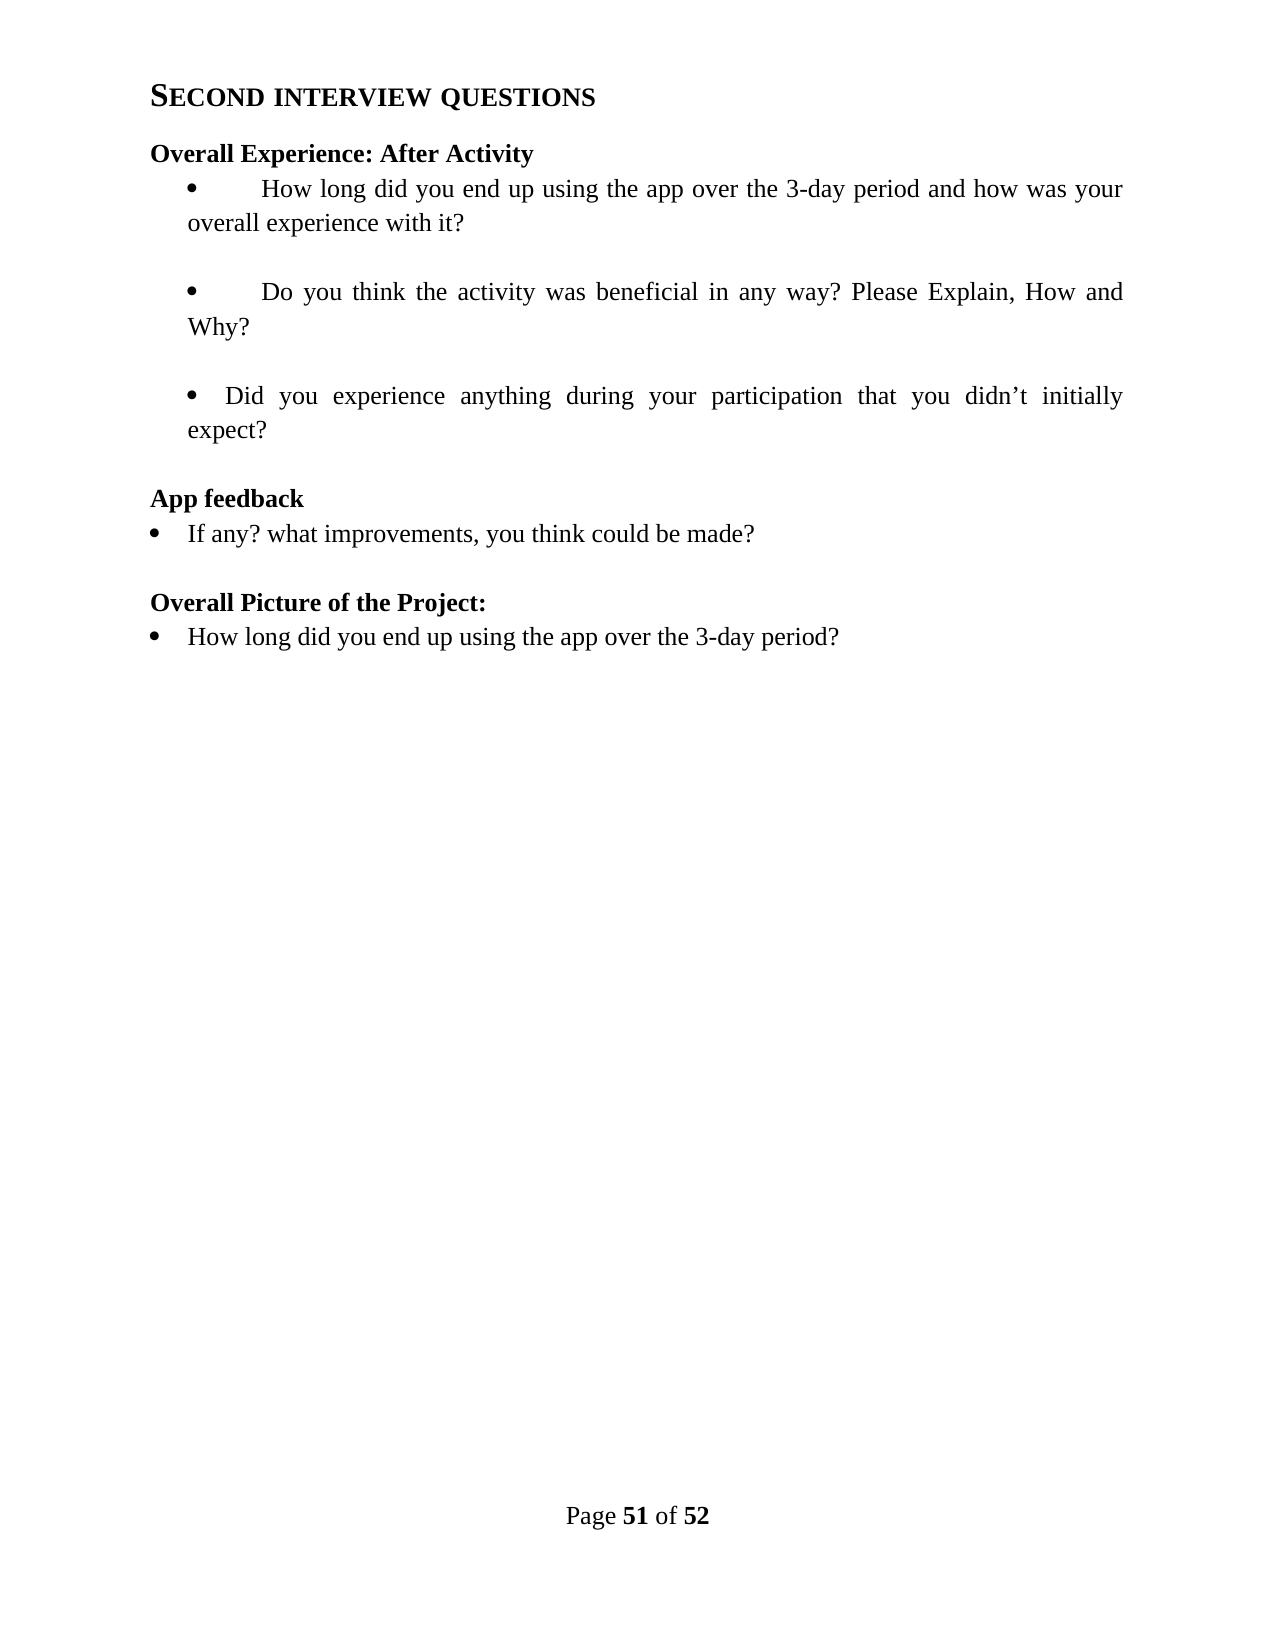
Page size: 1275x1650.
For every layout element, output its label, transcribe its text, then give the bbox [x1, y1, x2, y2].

list How long did you end up using the app over the 3-day period? [150, 621, 1125, 651]
list Do you think the activity was beneficial in any way? Please Explain, How and Why? [187, 276, 1125, 341]
list How long did you end up using the app over the 3-day period and how was your overall experience with it? [187, 173, 1125, 237]
text App feedback [150, 483, 1125, 513]
list Did you experience anything during your participation that you didn’t initially expect? [187, 380, 1125, 444]
text Overall Picture of the Project: [150, 587, 1125, 617]
text Overall Experience: After Activity [150, 138, 1125, 168]
list If any? what improvements, you think could be made? [150, 518, 1125, 548]
subtitle Second interview questions [150, 75, 1125, 113]
